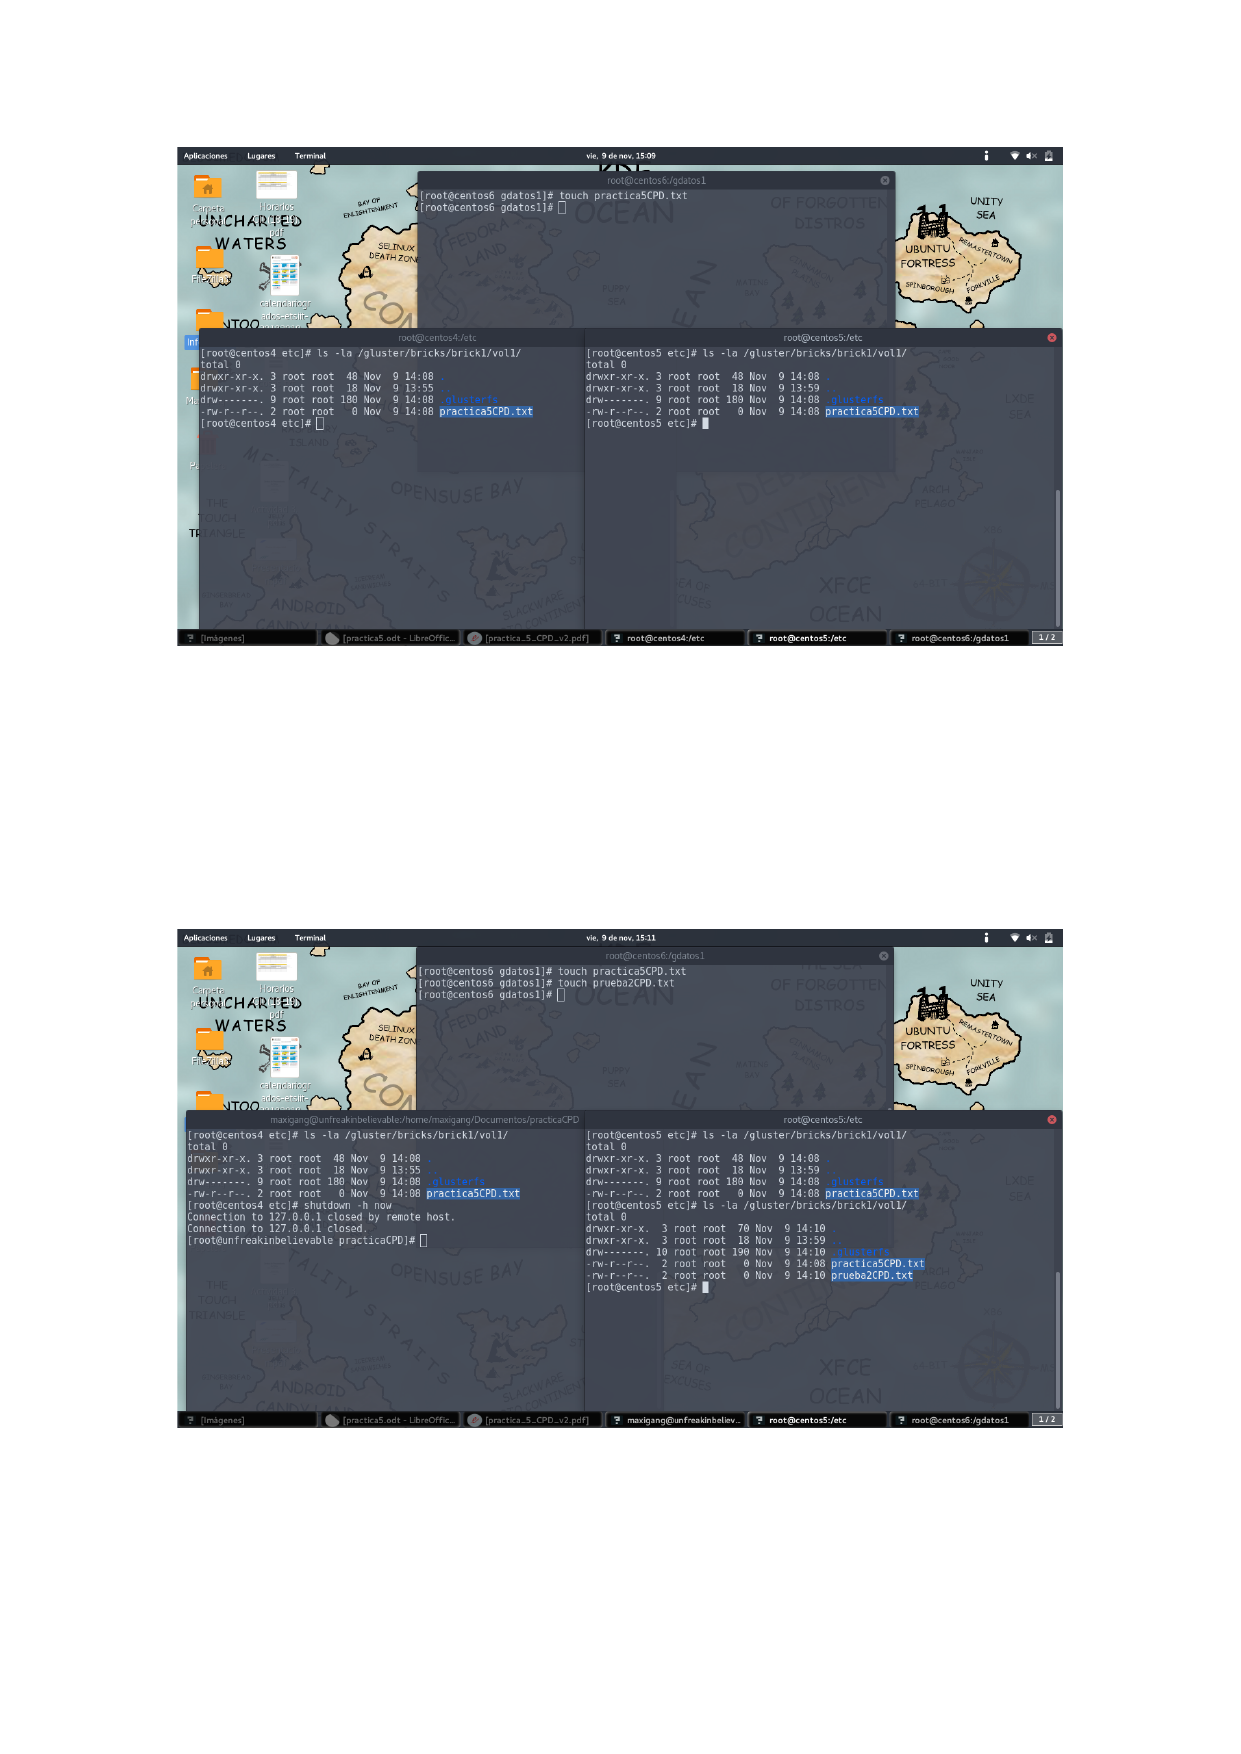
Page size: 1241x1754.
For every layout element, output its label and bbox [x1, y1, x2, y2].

picture [177, 929, 1063, 1428]
picture [177, 147, 1063, 646]
